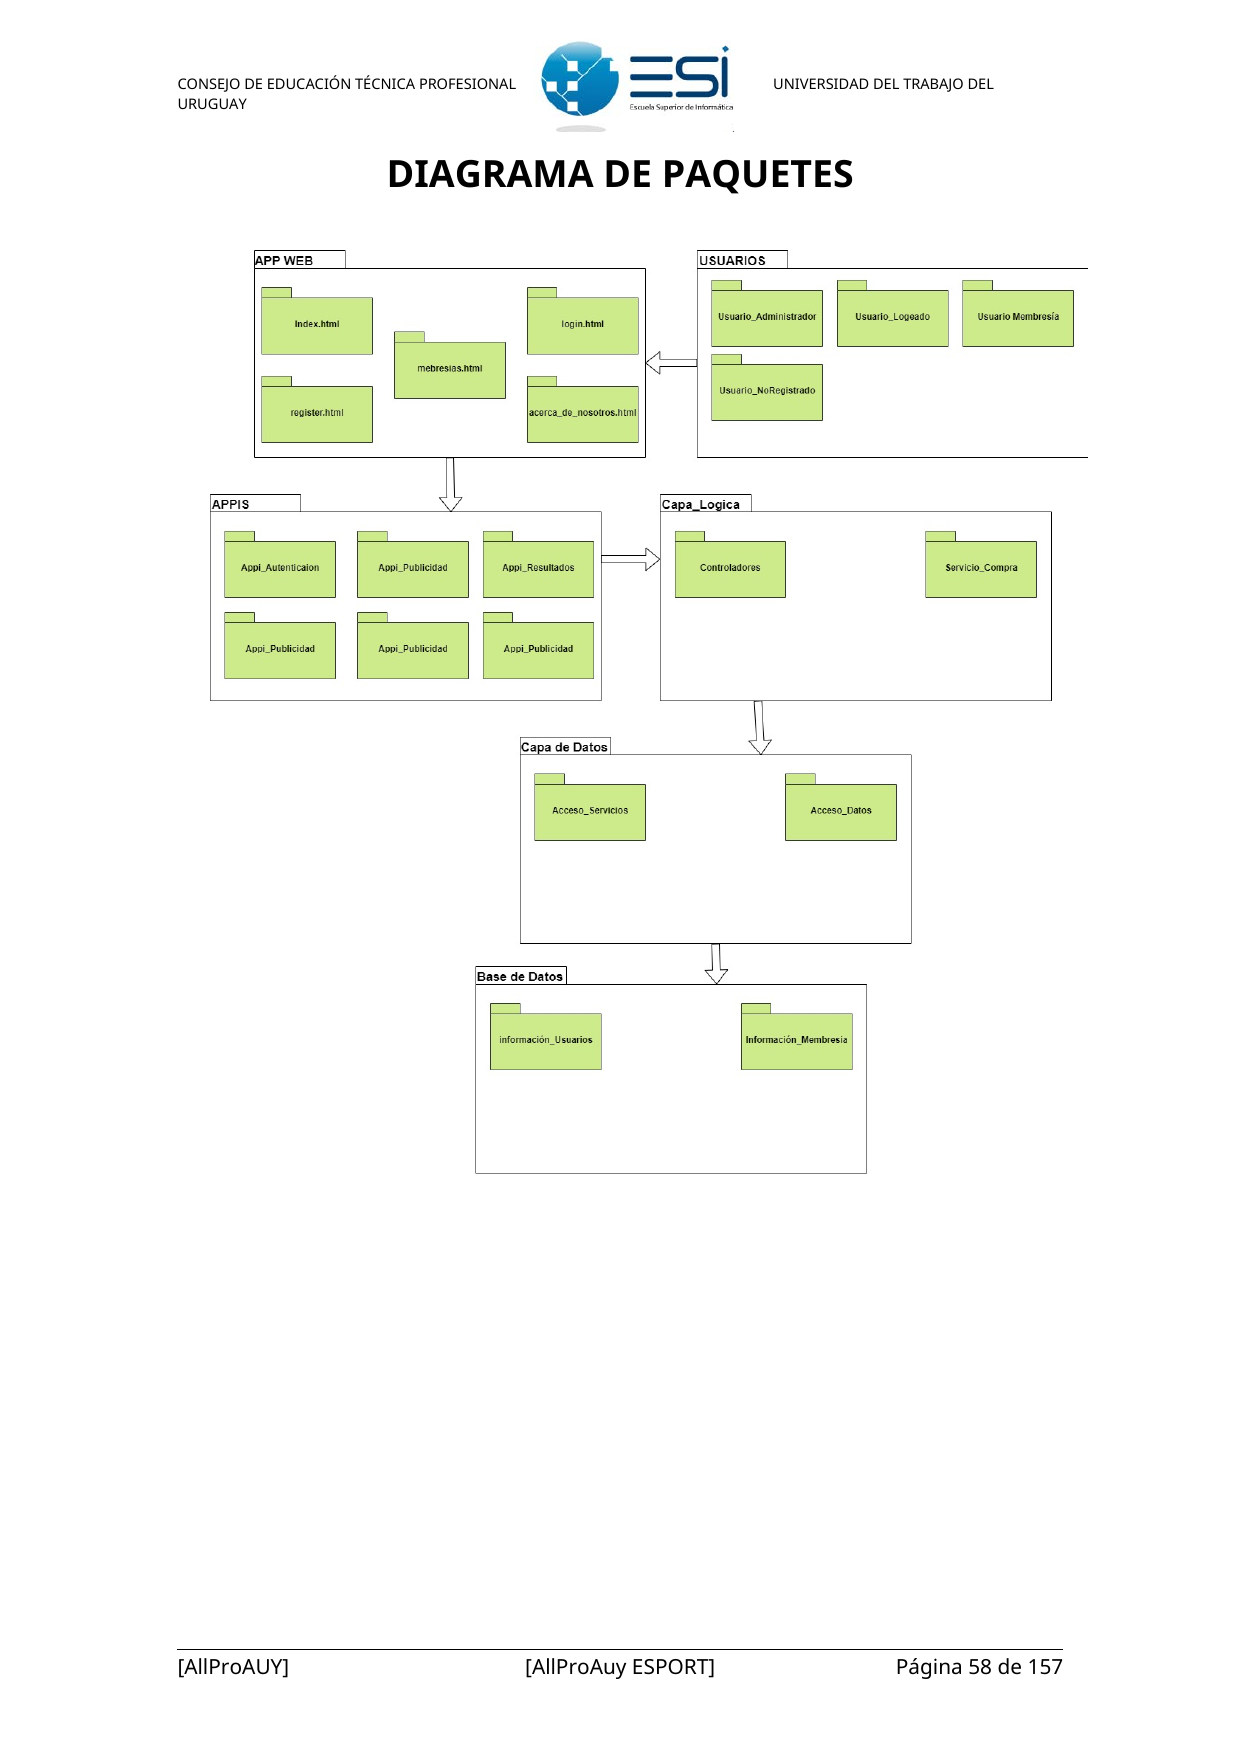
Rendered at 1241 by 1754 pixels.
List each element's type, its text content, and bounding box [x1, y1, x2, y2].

picture [202, 250, 1088, 1174]
text DIAGRAMA DE PAQUETES [177, 148, 1063, 199]
picture [534, 39, 734, 132]
